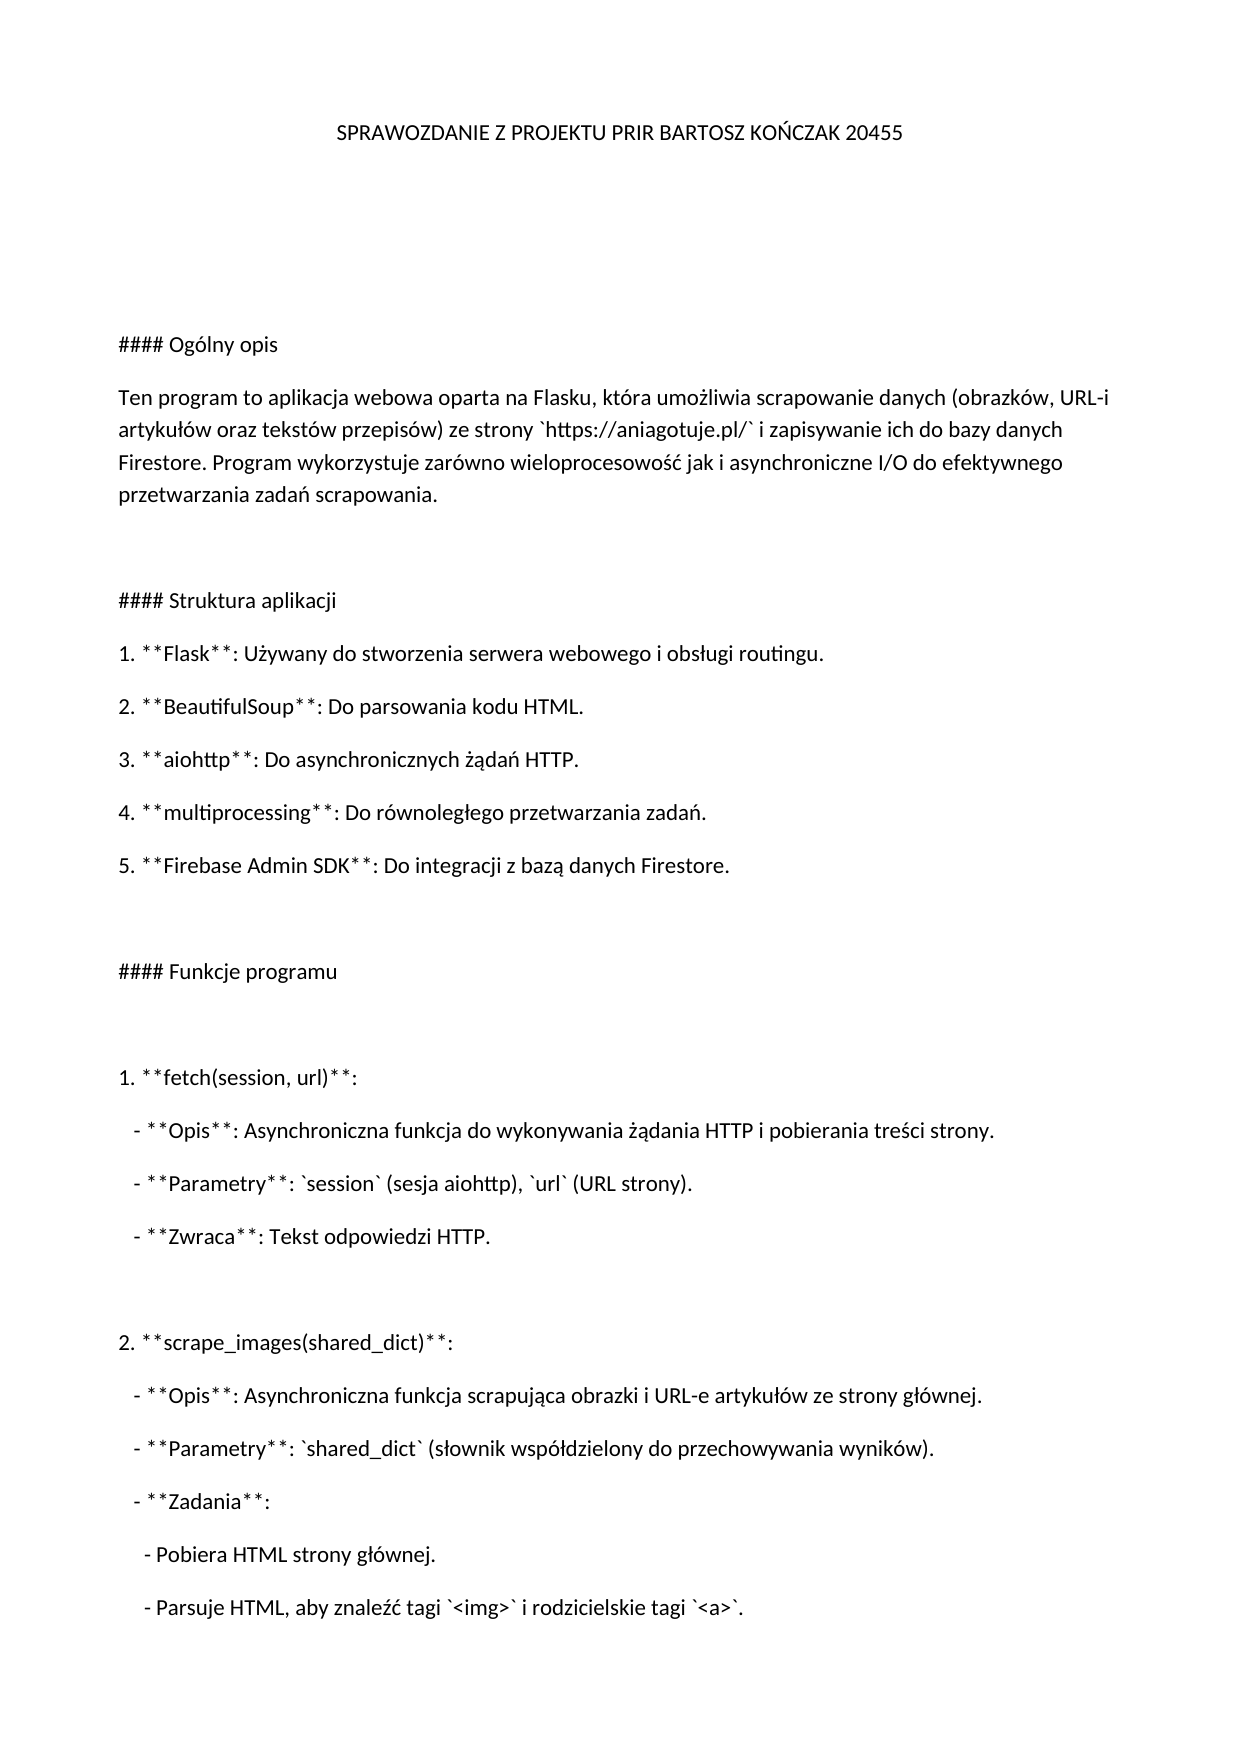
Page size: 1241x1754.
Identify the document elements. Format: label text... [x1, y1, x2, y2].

text - Parsuje HTML, aby znaleźć tagi `<img>` i rodzicielskie tagi `<a>`. [118, 1593, 1122, 1621]
text 1. **fetch(session, url)**: [118, 1063, 1122, 1091]
text Ten program to aplikacja webowa oparta na Flasku, która umożliwia scrapowanie danych (obrazków, URL-i artykułów oraz tekstów przepisów) ze strony `https://aniagotuje.pl/` i zapisywanie ich do bazy danych Firestore. Program wykorzystuje zarówno wieloprocesowość jak i asynchroniczne I/O do efektywnego przetwarzania zadań scrapowania. [118, 383, 1122, 508]
text #### Struktura aplikacji [118, 586, 1122, 614]
text 3. **aiohttp**: Do asynchronicznych żądań HTTP. [118, 745, 1122, 773]
text - **Parametry**: `session` (sesja aiohttp), `url` (URL strony). [118, 1169, 1122, 1197]
text - **Opis**: Asynchroniczna funkcja scrapująca obrazki i URL-e artykułów ze strony głównej. [118, 1381, 1122, 1409]
text 4. **multiprocessing**: Do równoległego przetwarzania zadań. [118, 798, 1122, 826]
text - **Opis**: Asynchroniczna funkcja do wykonywania żądania HTTP i pobierania treści strony. [118, 1116, 1122, 1144]
text 2. **BeautifulSoup**: Do parsowania kodu HTML. [118, 692, 1122, 720]
text SPRAWOZDANIE Z PROJEKTU PRIR BARTOSZ KOŃCZAK 20455 [118, 118, 1122, 146]
text - **Parametry**: `shared_dict` (słownik współdzielony do przechowywania wyników). [118, 1434, 1122, 1462]
text 1. **Flask**: Używany do stworzenia serwera webowego i obsługi routingu. [118, 639, 1122, 667]
text - Pobiera HTML strony głównej. [118, 1540, 1122, 1568]
text 5. **Firebase Admin SDK**: Do integracji z bazą danych Firestore. [118, 851, 1122, 879]
text - **Zadania**: [118, 1487, 1122, 1515]
text #### Funkcje programu [118, 957, 1122, 985]
text - **Zwraca**: Tekst odpowiedzi HTTP. [118, 1222, 1122, 1250]
text #### Ogólny opis [118, 330, 1122, 358]
text 2. **scrape_images(shared_dict)**: [118, 1328, 1122, 1356]
